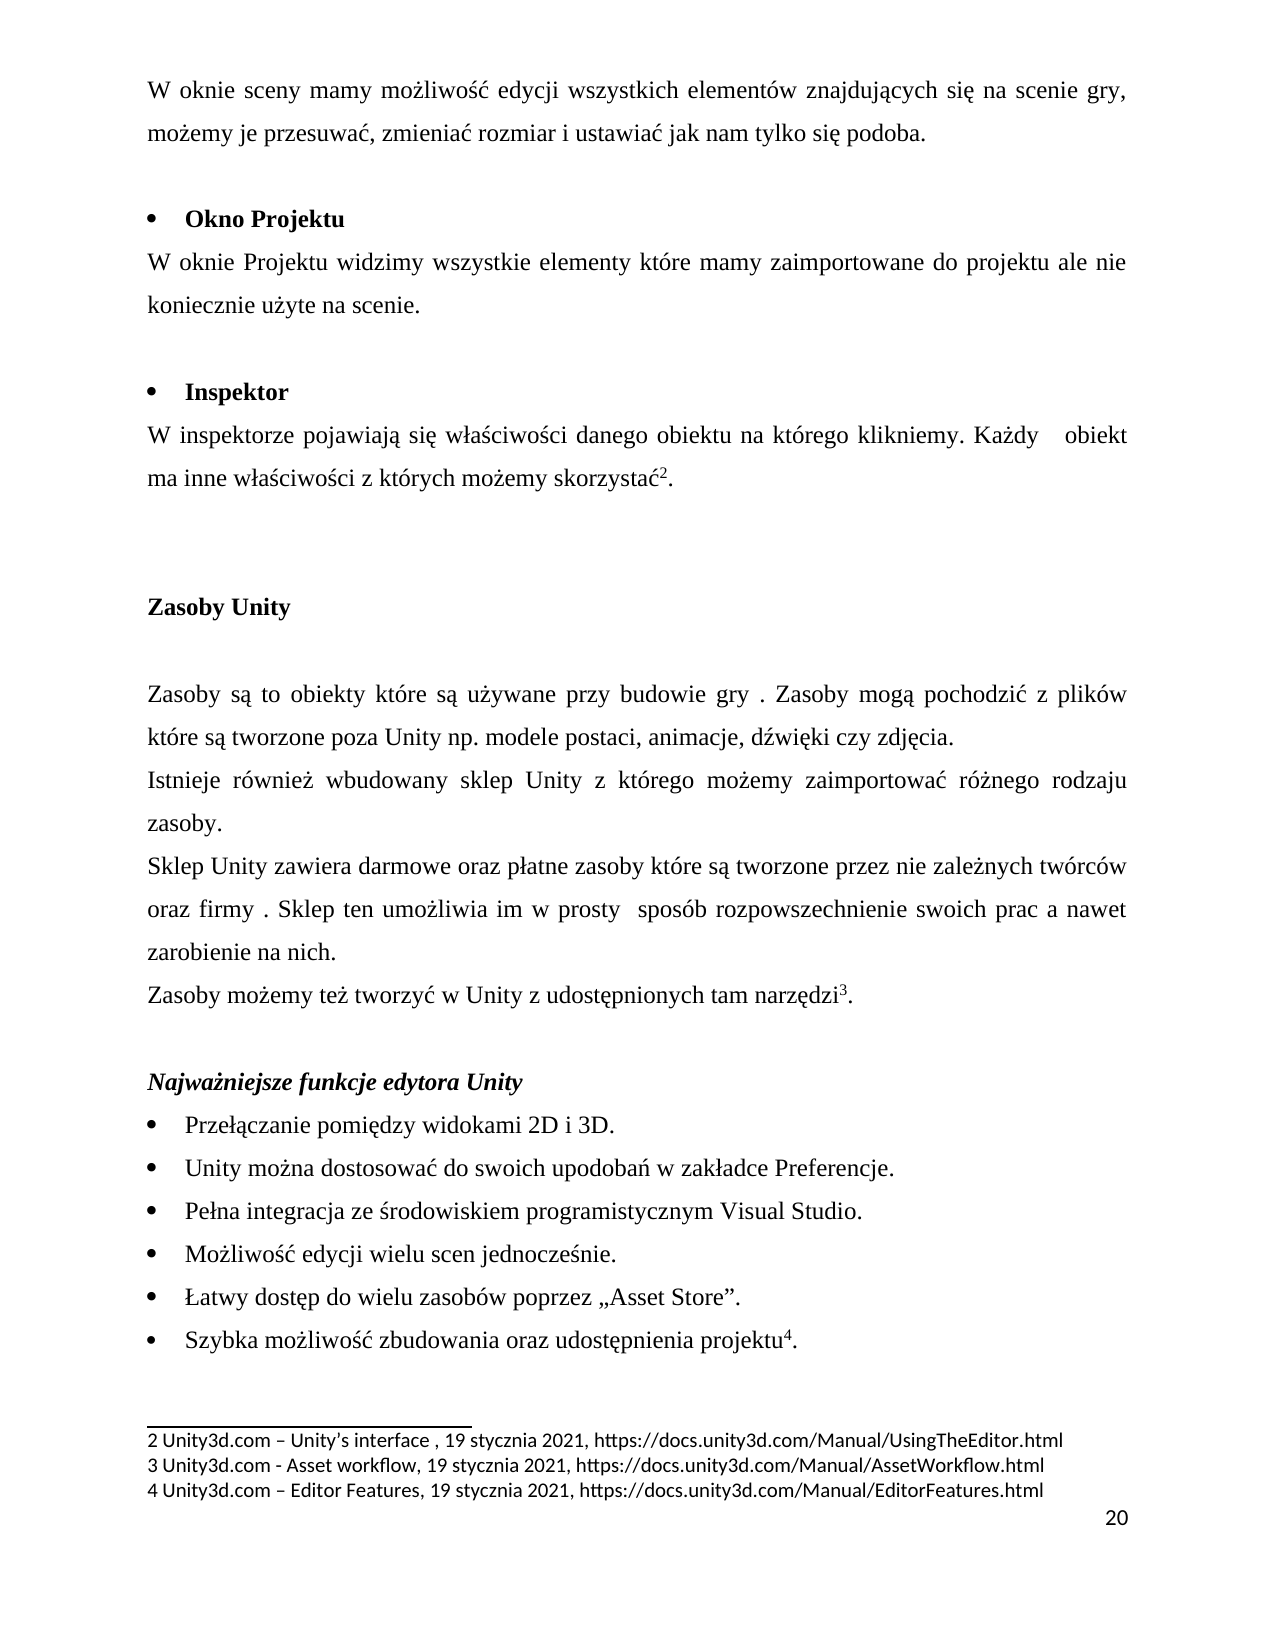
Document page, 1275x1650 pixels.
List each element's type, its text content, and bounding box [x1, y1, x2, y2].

list Inspektor [147, 377, 1128, 406]
text Unity3d.com – Unity’s interface , 19 stycznia 2021, https://docs.unity3d.com/Manual/UsingTheEditor.html [147, 1427, 1128, 1452]
text Zasoby są to obiekty które są używane przy budowie gry . Zasoby mogą pochodzić z plików które są tworzone poza Unity np. modele postaci, animacje, dźwięki czy zdjęcia. [147, 679, 1128, 751]
text Zasoby Unity [147, 592, 1128, 621]
text Unity3d.com - Asset workflow, 19 stycznia 2021, https://docs.unity3d.com/Manual/AssetWorkflow.html [147, 1452, 1128, 1478]
text Najważniejsze funkcje edytora Unity [147, 1067, 1128, 1096]
list Łatwy dostęp do wielu zasobów poprzez „Asset Store”. [147, 1282, 1128, 1311]
list Przełączanie pomiędzy widokami 2D i 3D. [147, 1110, 1128, 1139]
text Sklep Unity zawiera darmowe oraz płatne zasoby które są tworzone przez nie zależnych twórców oraz firmy . Sklep ten umożliwia im w prosty sposób rozpowszechnienie swoich prac a nawet zarobienie na nich. [147, 851, 1128, 966]
list Szybka możliwość zbudowania oraz udostępnienia projektu. [147, 1326, 1128, 1354]
list Okno Projektu [147, 204, 1128, 233]
text W oknie Projektu widzimy wszystkie elementy które mamy zaimportowane do projektu ale nie koniecznie użyte na scenie. [147, 247, 1128, 319]
text Zasoby możemy też tworzyć w Unity z udostępnionych tam narzędzi. [147, 981, 1128, 1009]
list Unity3d.com – Editor Features, 19 stycznia 2021, https://docs.unity3d.com/Manual/EditorFeatures.html [147, 1478, 1128, 1503]
list Możliwość edycji wielu scen jednocześnie. [147, 1239, 1128, 1268]
text W oknie sceny mamy możliwość edycji wszystkich elementów znajdujących się na scenie gry, możemy je przesuwać, zmieniać rozmiar i ustawiać jak nam tylko się podoba. [147, 75, 1128, 147]
list Pełna integracja ze środowiskiem programistycznym Visual Studio. [147, 1196, 1128, 1225]
list Unity można dostosować do swoich upodobań w zakładce Preferencje. [147, 1153, 1128, 1182]
text W inspektorze pojawiają się właściwości danego obiektu na którego klikniemy. Każdy obiekt ma inne właściwości z których możemy skorzystać. [147, 420, 1128, 492]
text Istnieje również wbudowany sklep Unity z którego możemy zaimportować różnego rodzaju zasoby. [147, 765, 1128, 837]
